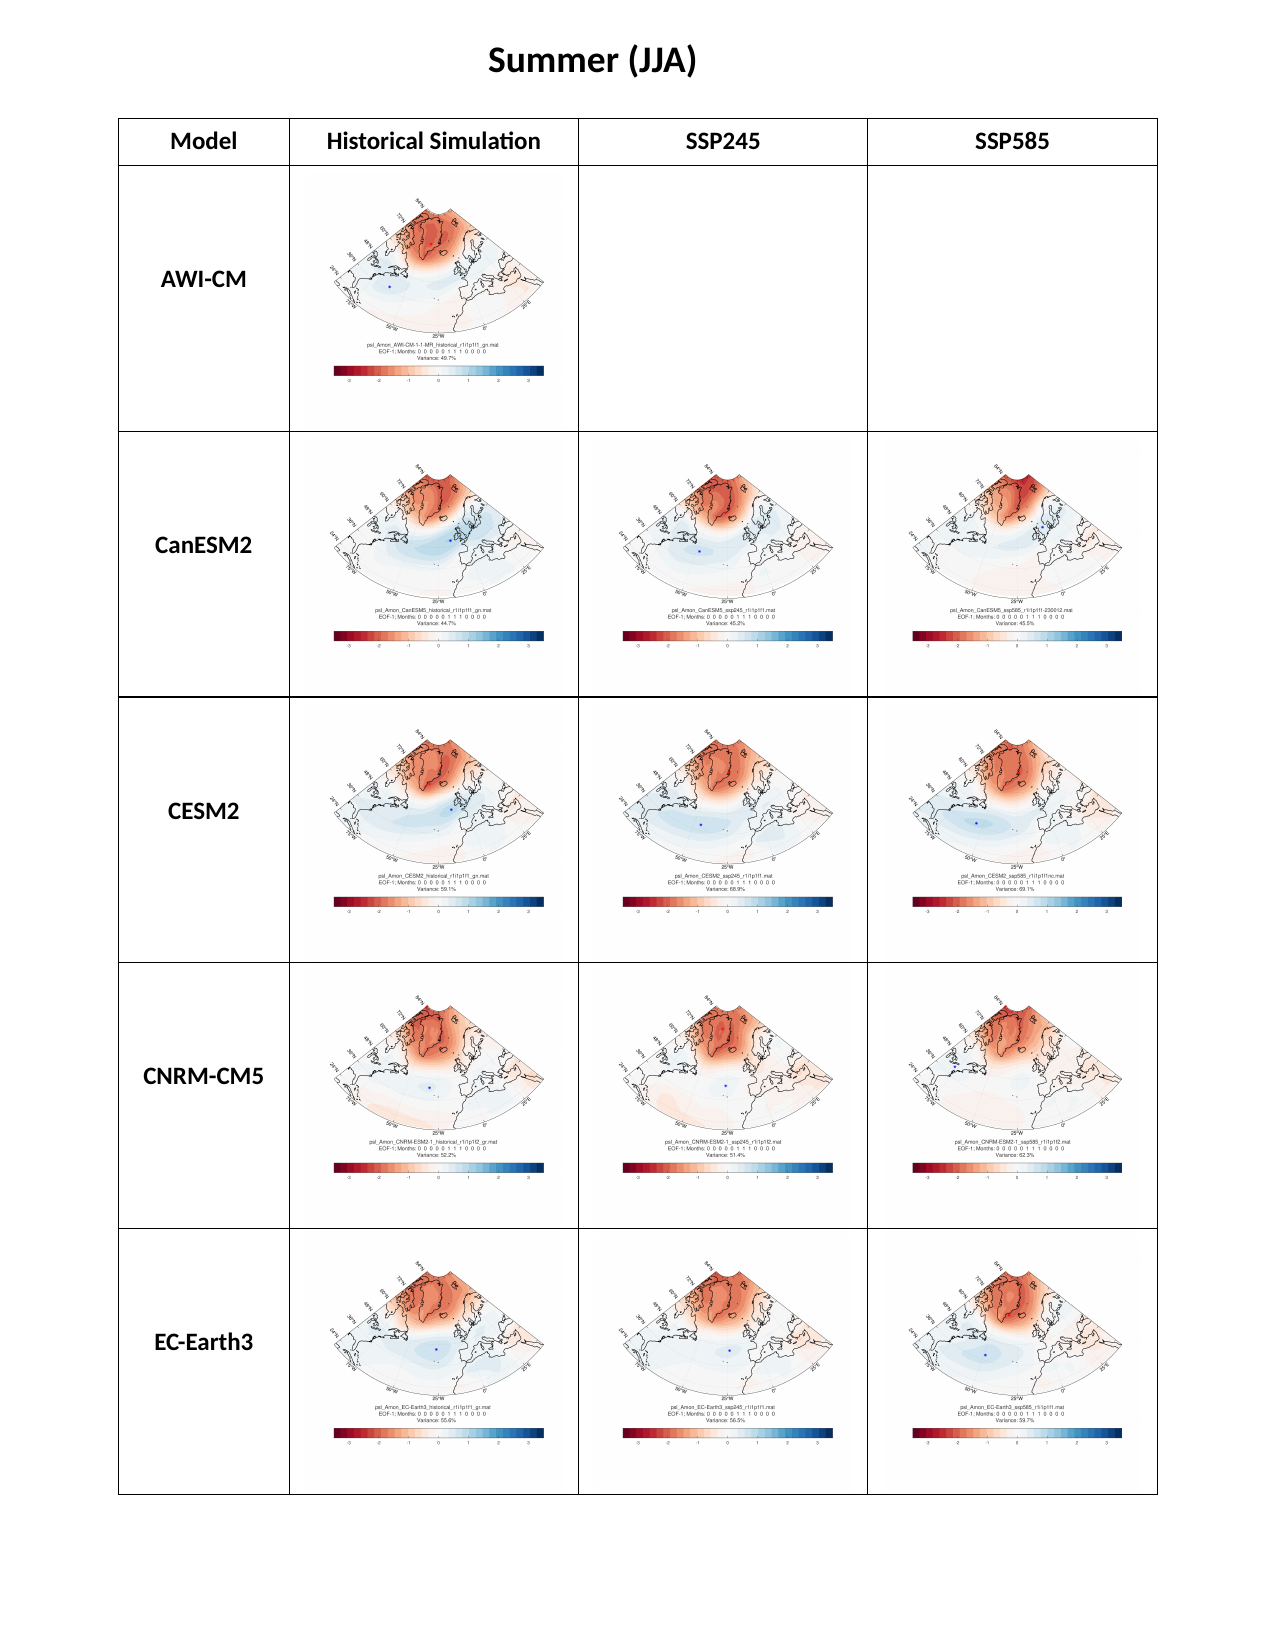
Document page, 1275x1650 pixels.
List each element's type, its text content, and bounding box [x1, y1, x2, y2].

table_cell AWI-CM [119, 166, 289, 431]
table_cell [868, 963, 1157, 1228]
table_cell [579, 698, 867, 962]
table_cell CNRM-CM5 [119, 963, 289, 1228]
picture [594, 703, 853, 962]
table_cell [290, 432, 578, 696]
picture [304, 1234, 563, 1493]
table_cell [579, 1229, 867, 1494]
table_cell [868, 698, 1157, 962]
table_header SSP245 [579, 119, 867, 165]
table_cell [290, 963, 578, 1228]
table_cell CanESM2 [119, 432, 289, 696]
table_cell [868, 432, 1157, 696]
picture [304, 703, 563, 962]
table_header Historical Simulation [290, 119, 578, 165]
table_cell [579, 166, 867, 431]
table_cell [579, 432, 867, 696]
picture [883, 1234, 1142, 1493]
picture [594, 968, 853, 1227]
table_cell EC-Earth3 [119, 1229, 289, 1494]
table_header SSP585 [868, 119, 1157, 165]
picture [883, 437, 1142, 696]
picture [594, 437, 853, 696]
picture [304, 437, 563, 696]
table_cell CESM2 [119, 698, 289, 962]
table_cell [290, 166, 578, 431]
picture [304, 968, 563, 1227]
table_cell [579, 963, 867, 1228]
table_cell [290, 698, 578, 962]
picture [304, 171, 563, 430]
picture [883, 703, 1142, 962]
table_cell [868, 166, 1157, 431]
table_cell [868, 1229, 1157, 1494]
table_cell [290, 1229, 578, 1494]
picture [883, 968, 1142, 1227]
picture [594, 1234, 853, 1493]
table_header Model [119, 119, 289, 165]
